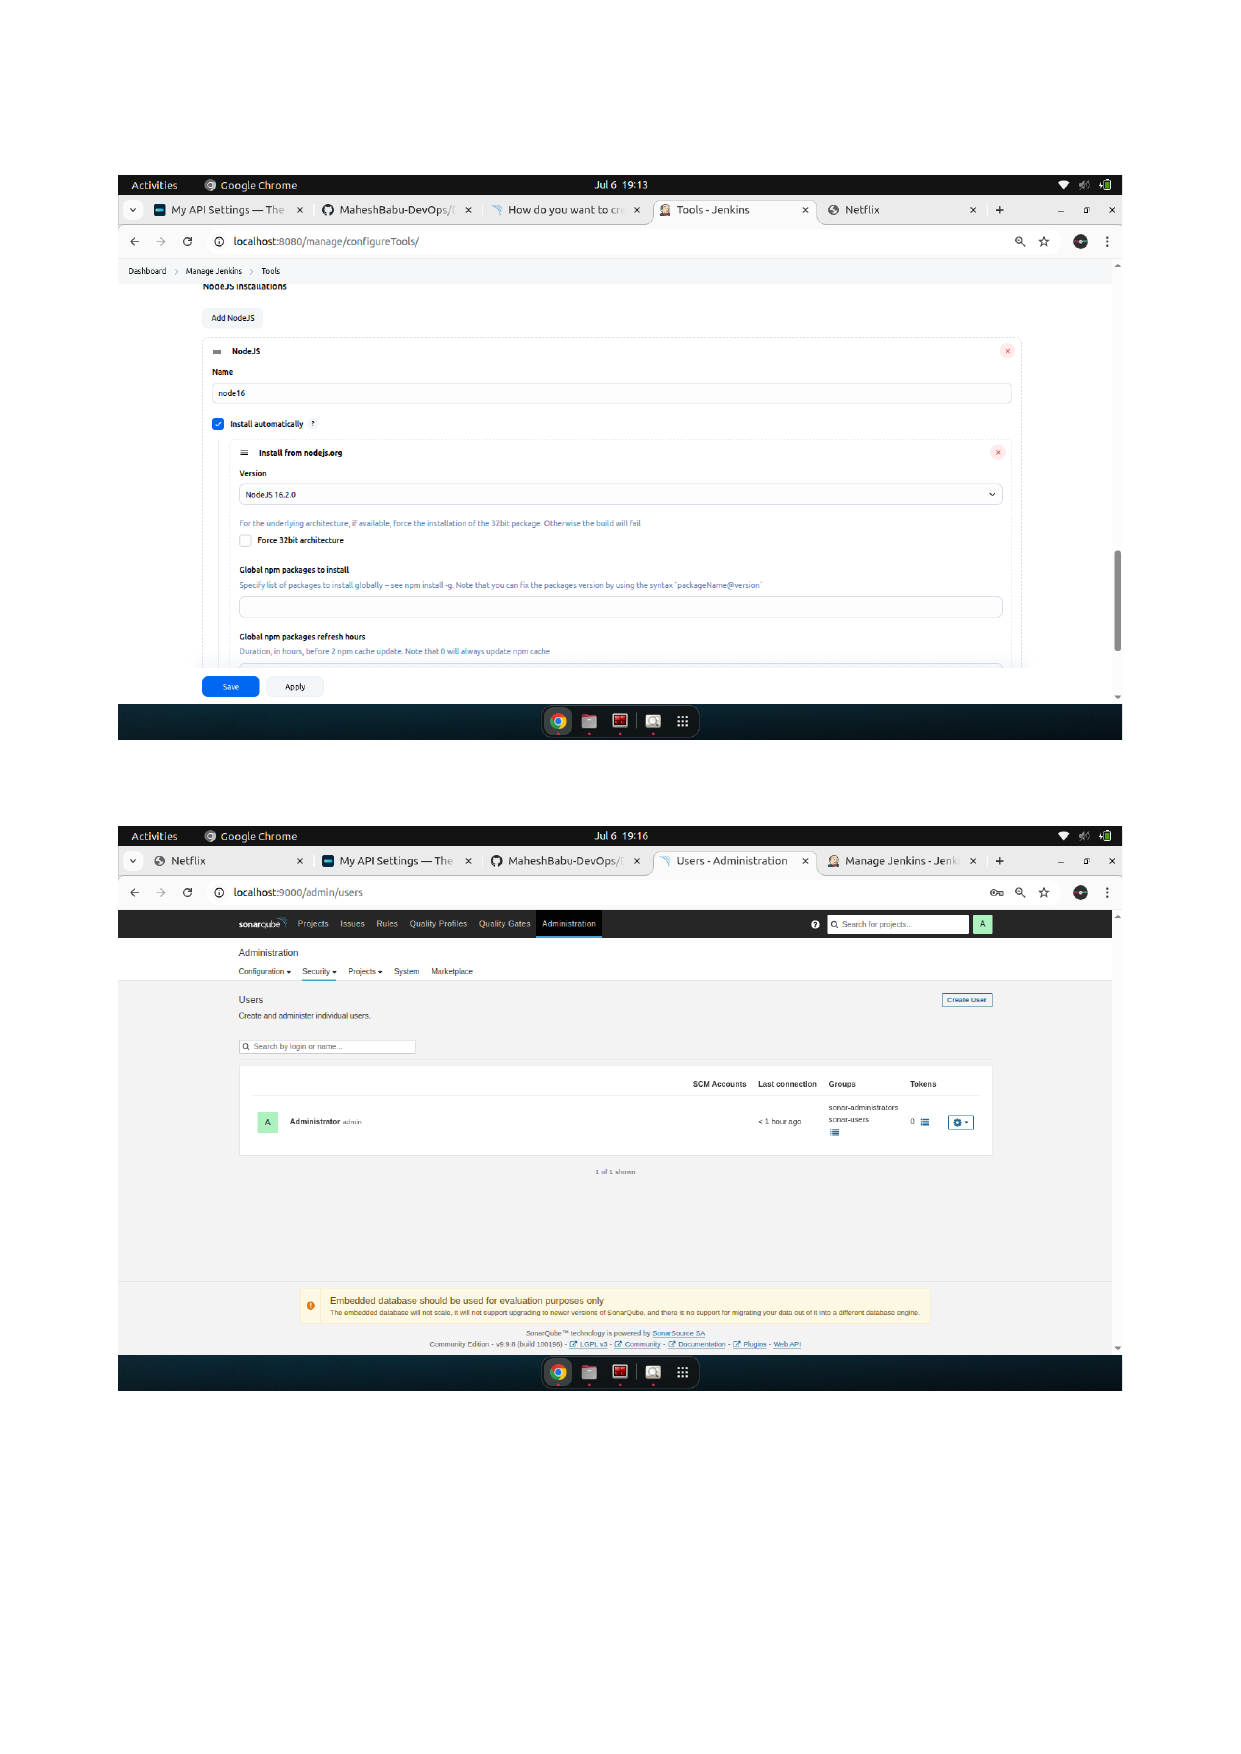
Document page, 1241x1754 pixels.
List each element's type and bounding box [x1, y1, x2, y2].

picture [118, 826, 1123, 1391]
picture [118, 175, 1123, 740]
